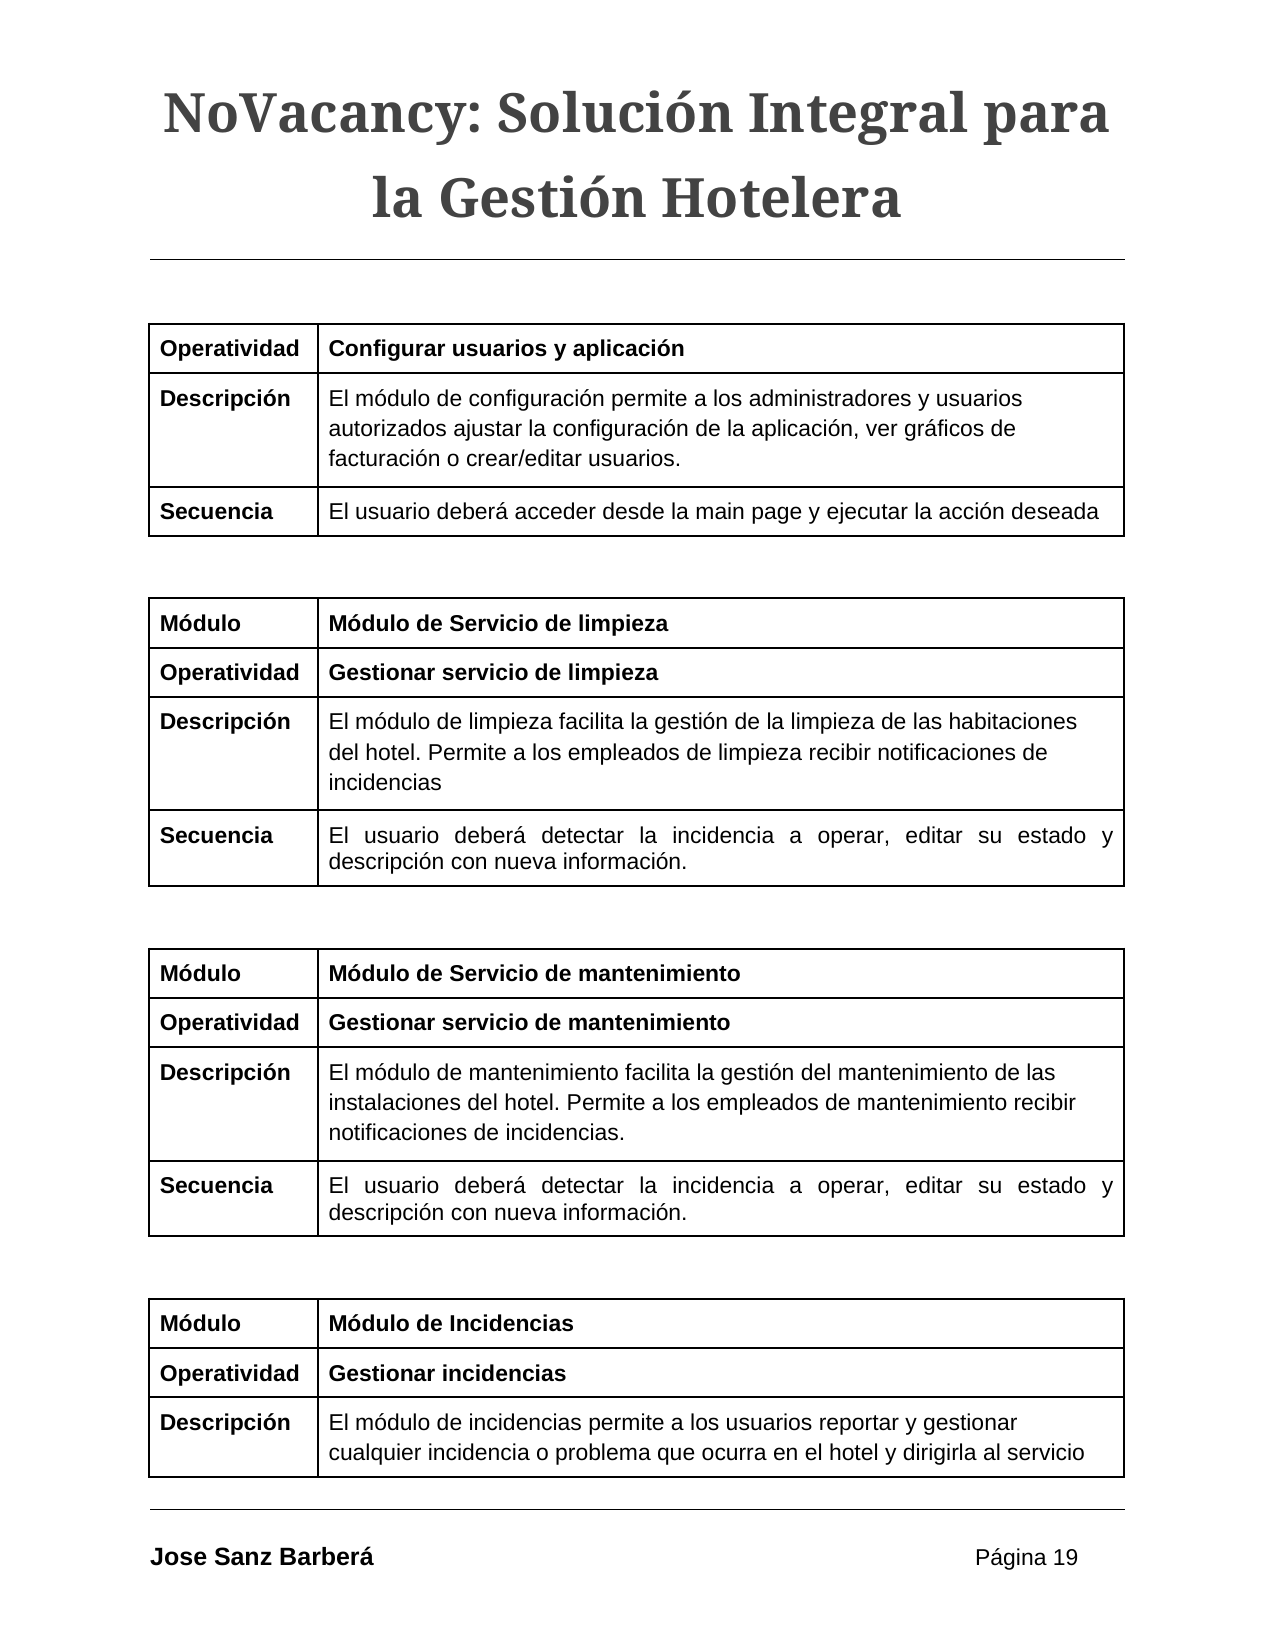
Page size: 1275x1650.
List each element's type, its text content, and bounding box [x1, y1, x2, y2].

table_cell Configurar usuarios y aplicación [319, 325, 1123, 372]
table_cell El módulo de mantenimiento facilita la gestión del mantenimiento de las instalaciones del hotel. Permite a los empleados de mantenimiento recibir notificaciones de incidencias. [319, 1048, 1123, 1159]
table_cell Descripción [150, 1048, 317, 1159]
table_cell El usuario deberá detectar la incidencia a operar, editar su estado y descripción con nueva información. [319, 811, 1123, 885]
table_header Módulo [150, 1300, 317, 1347]
table_cell Gestionar servicio de mantenimiento [319, 999, 1123, 1046]
table_cell Descripción [150, 698, 317, 809]
table_cell Gestionar servicio de limpieza [319, 649, 1123, 696]
table_header Módulo de Incidencias [319, 1300, 1123, 1347]
table_cell Gestionar incidencias [319, 1349, 1123, 1396]
table_cell Operatividad [150, 325, 317, 372]
table_header Módulo [150, 950, 317, 997]
table_cell Descripción [150, 1398, 317, 1476]
table_header Módulo de Servicio de limpieza [319, 599, 1123, 647]
table_cell El usuario deberá acceder desde la main page y ejecutar la acción deseada [319, 488, 1123, 535]
table_cell Operatividad [150, 1349, 317, 1396]
table_cell Secuencia [150, 488, 317, 535]
table_header Módulo [150, 599, 317, 647]
table_cell Descripción [150, 374, 317, 486]
table_cell Secuencia [150, 811, 317, 885]
table_cell El módulo de limpieza facilita la gestión de la limpieza de las habitaciones del hotel. Permite a los empleados de limpieza recibir notificaciones de incidencias [319, 698, 1123, 809]
table_cell Operatividad [150, 999, 317, 1046]
table_cell El módulo de incidencias permite a los usuarios reportar y gestionar cualquier incidencia o problema que ocurra en el hotel y dirigirla al servicio [319, 1398, 1123, 1476]
table_cell El usuario deberá detectar la incidencia a operar, editar su estado y descripción con nueva información. [319, 1162, 1123, 1235]
table_cell Secuencia [150, 1162, 317, 1235]
table_cell Operatividad [150, 649, 317, 696]
table_cell El módulo de configuración permite a los administradores y usuarios autorizados ajustar la configuración de la aplicación, ver gráficos de facturación o crear/editar usuarios. [319, 374, 1123, 486]
table_header Módulo de Servicio de mantenimiento [319, 950, 1123, 997]
